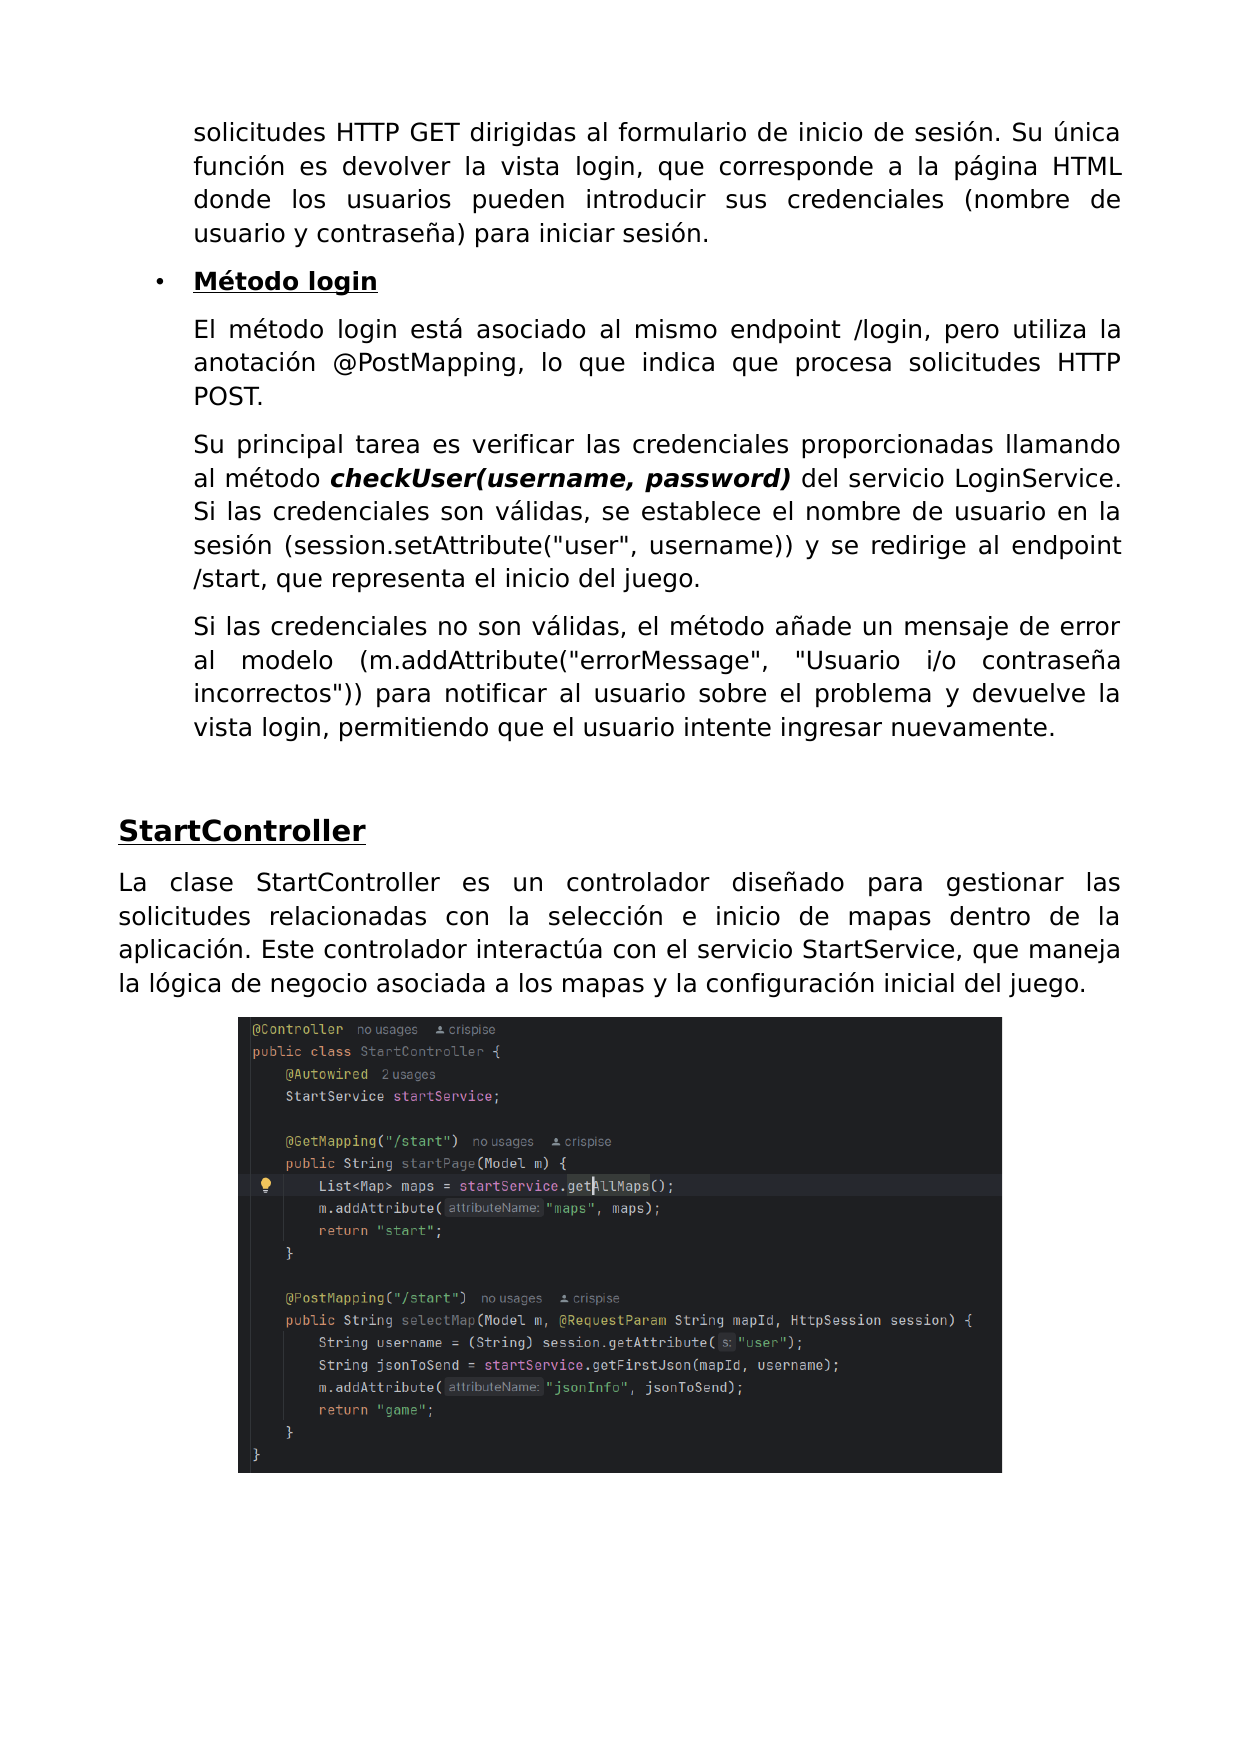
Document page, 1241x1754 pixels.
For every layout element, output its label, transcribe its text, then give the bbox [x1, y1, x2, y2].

list Método login [156, 267, 1122, 296]
list Si las credenciales no son válidas, el método añade un mensaje de error al modelo (m.addAttribute("errorMessage", "Usuario i/o contraseña incorrectos")) para notificar al usuario sobre el problema y devuelve la vista login, permitiendo que el usuario intente ingresar nuevamente. [156, 612, 1122, 742]
text StartController [118, 815, 1122, 849]
picture [238, 1017, 1003, 1473]
list solicitudes HTTP GET dirigidas al formulario de inicio de sesión. Su única función es devolver la vista login, que corresponde a la página HTML donde los usuarios pueden introducir sus credenciales (nombre de usuario y contraseña) para iniciar sesión. [156, 118, 1122, 248]
list Su principal tarea es verificar las credenciales proporcionadas llamando al método checkUser(username, password) del servicio LoginService. Si las credenciales son válidas, se establece el nombre de usuario en la sesión (session.setAttribute("user", username)) y se redirige al endpoint /start, que representa el inicio del juego. [156, 430, 1122, 593]
list El método login está asociado al mismo endpoint /login, pero utiliza la anotación @PostMapping, lo que indica que procesa solicitudes HTTP POST. [156, 315, 1122, 411]
text La clase StartController es un controlador diseñado para gestionar las solicitudes relacionadas con la selección e inicio de mapas dentro de la aplicación. Este controlador interactúa con el servicio StartService, que maneja la lógica de negocio asociada a los mapas y la configuración inicial del juego. [118, 868, 1122, 998]
